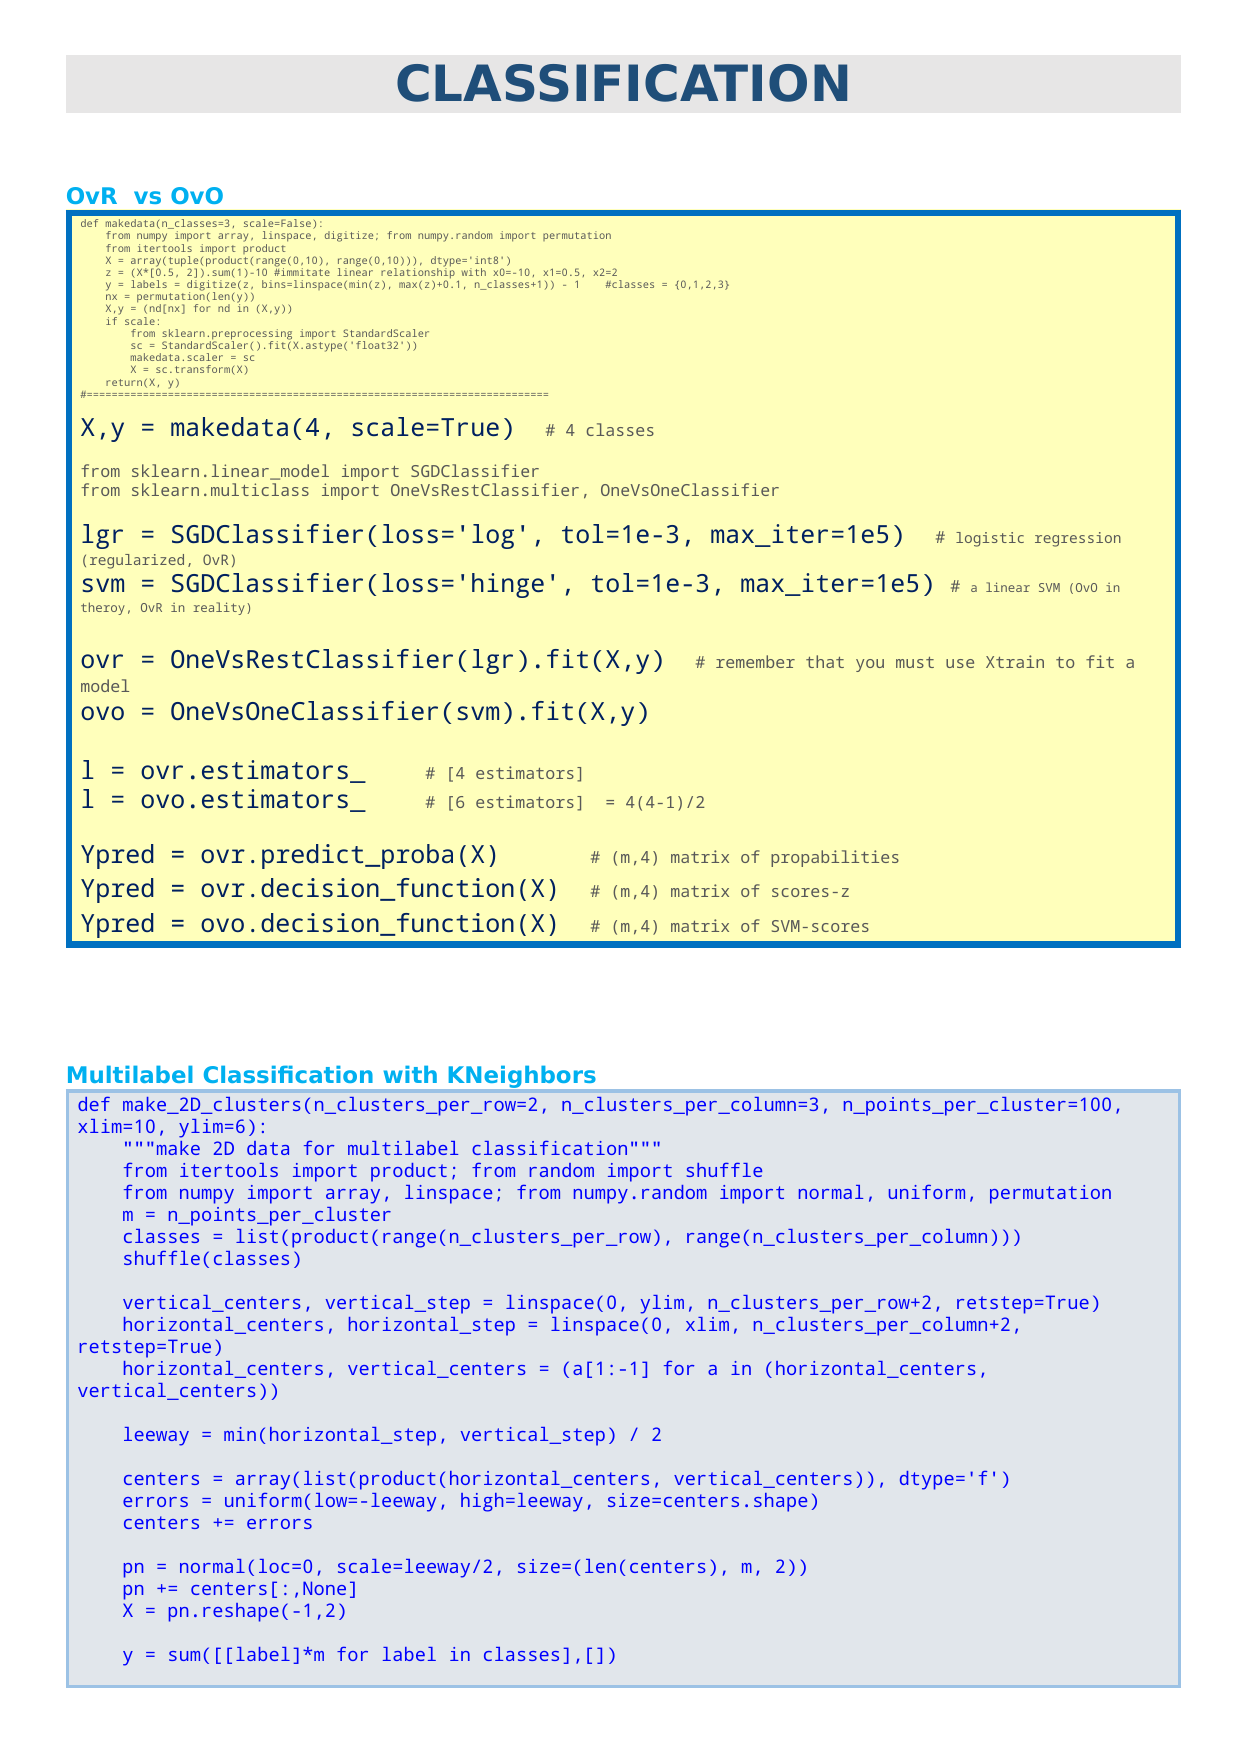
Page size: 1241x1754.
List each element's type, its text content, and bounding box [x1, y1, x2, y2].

text z = (X*[0.5, 2]).sum(1)-10 #immitate linear relationship with x0=-10, x1=0.5, x2=2 [72, 258, 1175, 271]
text svm = SGDClassifier(loss='hinge', tol=1e-3, max_iter=1e5) # a linear SVM (OvO in theroy, OvR in reality) [72, 561, 1175, 608]
text if scale: [72, 307, 1175, 319]
text from sklearn.preprocessing import StandardScaler [72, 319, 1175, 331]
text Ypred = ovo.decision_function(X) # (m,4) matrix of SVM-scores [72, 897, 1175, 941]
text y = sum([[label]*m for label in classes],[]) [69, 1639, 1178, 1661]
text horizontal_centers, vertical_centers = (a[1:-1] for a in (horizontal_centers, vertical_centers)) [69, 1353, 1178, 1397]
text lgr = SGDClassifier(loss='log', tol=1e-3, max_iter=1e5) # logistic regression (regularized, OvR) [72, 512, 1175, 561]
text m = n_points_per_cluster [69, 1199, 1178, 1221]
text Ypred = ovr.decision_function(X) # (m,4) matrix of scores-z [72, 863, 1175, 897]
text shuffle(classes) [69, 1243, 1178, 1265]
text def make_2D_clusters(n_clusters_per_row=2, n_clusters_per_column=3, n_points_per_cluster=100, xlim=10, ylim=6): [69, 1093, 1178, 1133]
text pn = normal(loc=0, scale=leeway/2, size=(len(centers), m, 2)) [69, 1551, 1178, 1573]
text from numpy import array, linspace; from numpy.random import normal, uniform, permutation [69, 1177, 1178, 1199]
text from numpy import array, linspace, digitize; from numpy.random import permutation [72, 222, 1175, 234]
text Ypred = ovr.predict_proba(X) # (m,4) matrix of propabilities [72, 829, 1175, 863]
text X,y = (nd[nx] for nd in (X,y)) [72, 295, 1175, 307]
text from sklearn.multiclass import OneVsRestClassifier, OneVsOneClassifier [72, 473, 1175, 493]
text vertical_centers, vertical_step = linspace(0, ylim, n_clusters_per_row+2, retstep=True) [69, 1287, 1178, 1309]
text from itertools import product [72, 234, 1175, 246]
text X = pn.reshape(-1,2) [69, 1595, 1178, 1617]
text #========================================================================== [72, 380, 1175, 392]
text def makedata(n_classes=3, scale=False): [72, 216, 1175, 222]
text errors = uniform(low=-leeway, high=leeway, size=centers.shape) [69, 1485, 1178, 1507]
text leeway = min(horizontal_step, vertical_step) / 2 [69, 1419, 1178, 1441]
title Multilabel Classification with KNeighbors [66, 1063, 1181, 1089]
text pn += centers[:,None] [69, 1573, 1178, 1595]
text centers = array(list(product(horizontal_centers, vertical_centers)), dtype='f') [69, 1463, 1178, 1485]
text X,y = makedata(4, scale=True) # 4 classes [72, 404, 1175, 434]
title OvR vs OvO [66, 183, 1181, 209]
text return(X, y) [72, 368, 1175, 380]
text from itertools import product; from random import shuffle [69, 1155, 1178, 1177]
subtitle CLASSIFICATION [66, 55, 1181, 113]
text X = sc.transform(X) [72, 356, 1175, 368]
text classes = list(product(range(n_clusters_per_row), range(n_clusters_per_column))) [69, 1221, 1178, 1243]
text ovr = OneVsRestClassifier(lgr).fit(X,y) # remember that you must use Xtrain to fit a model [72, 637, 1175, 689]
text centers += errors [69, 1507, 1178, 1529]
text X = array(tuple(product(range(0,10), range(0,10))), dtype='int8') [72, 246, 1175, 258]
text sc = StandardScaler().fit(X.astype('float32')) [72, 331, 1175, 344]
text from sklearn.linear_model import SGDClassifier [72, 453, 1175, 473]
text """make 2D data for multilabel classification""" [69, 1133, 1178, 1155]
text makedata.scaler = sc [72, 344, 1175, 356]
text y = labels = digitize(z, bins=linspace(min(z), max(z)+0.1, n_classes+1)) - 1 #classes = {0,1,2,3} [72, 271, 1175, 283]
text l = ovr.estimators_ # [4 estimators] [72, 747, 1175, 777]
text horizontal_centers, horizontal_step = linspace(0, xlim, n_clusters_per_column+2, retstep=True) [69, 1309, 1178, 1353]
text l = ovo.estimators_ # [6 estimators] = 4(4-1)/2 [72, 777, 1175, 806]
text ovo = OneVsOneClassifier(svm).fit(X,y) [72, 689, 1175, 718]
text nx = permutation(len(y)) [72, 283, 1175, 295]
